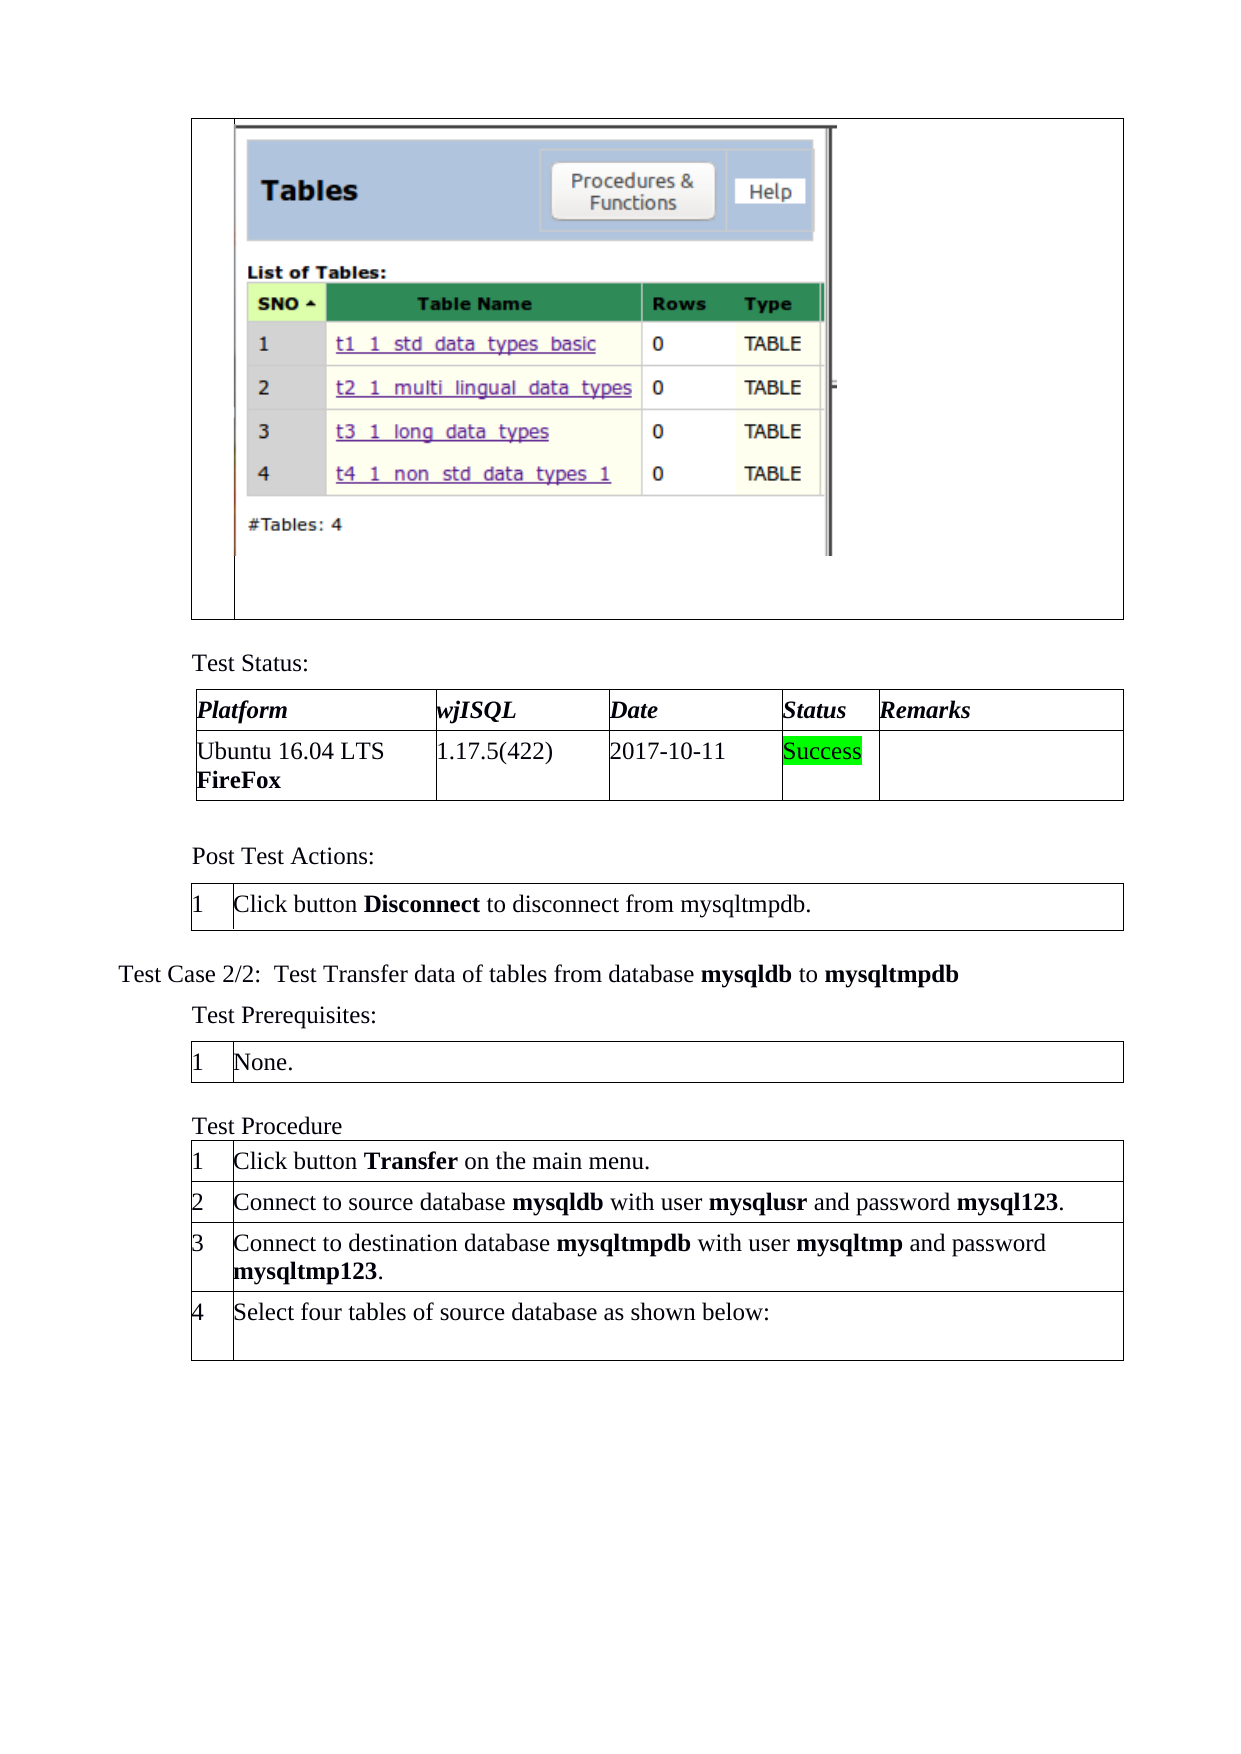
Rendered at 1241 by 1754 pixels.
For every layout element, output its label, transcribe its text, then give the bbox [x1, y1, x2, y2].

table_cell 2 [192, 1182, 233, 1221]
table_cell Success [783, 731, 879, 799]
table_header 1 [192, 1141, 233, 1181]
table_header None. [234, 1042, 1123, 1082]
table_cell 2017-10-11 [610, 731, 782, 799]
table_header 1 [192, 884, 233, 929]
table_cell 4 [192, 1292, 233, 1360]
text Test Status: [118, 648, 1122, 677]
table_header Click button Transfer on the main menu. [234, 1141, 1123, 1181]
picture [233, 124, 837, 556]
table_header [192, 119, 234, 619]
table_header Platform [197, 690, 436, 730]
table_header Date [610, 690, 782, 730]
table_header Remarks [880, 690, 1123, 730]
table_cell Ubuntu 16.04 LTS FireFox [197, 731, 436, 799]
table_cell 3 [192, 1223, 233, 1291]
table_cell [880, 731, 1123, 799]
table_header Status [783, 690, 879, 730]
table_cell Select four tables of source database as shown below: [234, 1292, 1123, 1360]
table_header wjISQL [437, 690, 609, 730]
text Test Prerequisites: [118, 1000, 1122, 1029]
table_cell Connect to source database mysqldb with user mysqlusr and password mysql123. [234, 1182, 1123, 1221]
table_cell 1.17.5(422) [437, 731, 609, 799]
text Post Test Actions: [118, 841, 1122, 870]
table_header Click button Disconnect to disconnect from mysqltmpdb. [234, 884, 1123, 929]
text Test Procedure [118, 1111, 1122, 1140]
table_cell Connect to destination database mysqltmpdb with user mysqltmp and password mysqltmp123. [234, 1223, 1123, 1291]
table_header [235, 119, 1123, 619]
text Test Case 2/2: Test Transfer data of tables from database mysqldb to mysqltmpdb [118, 959, 1122, 987]
table_header 1 [192, 1042, 233, 1082]
